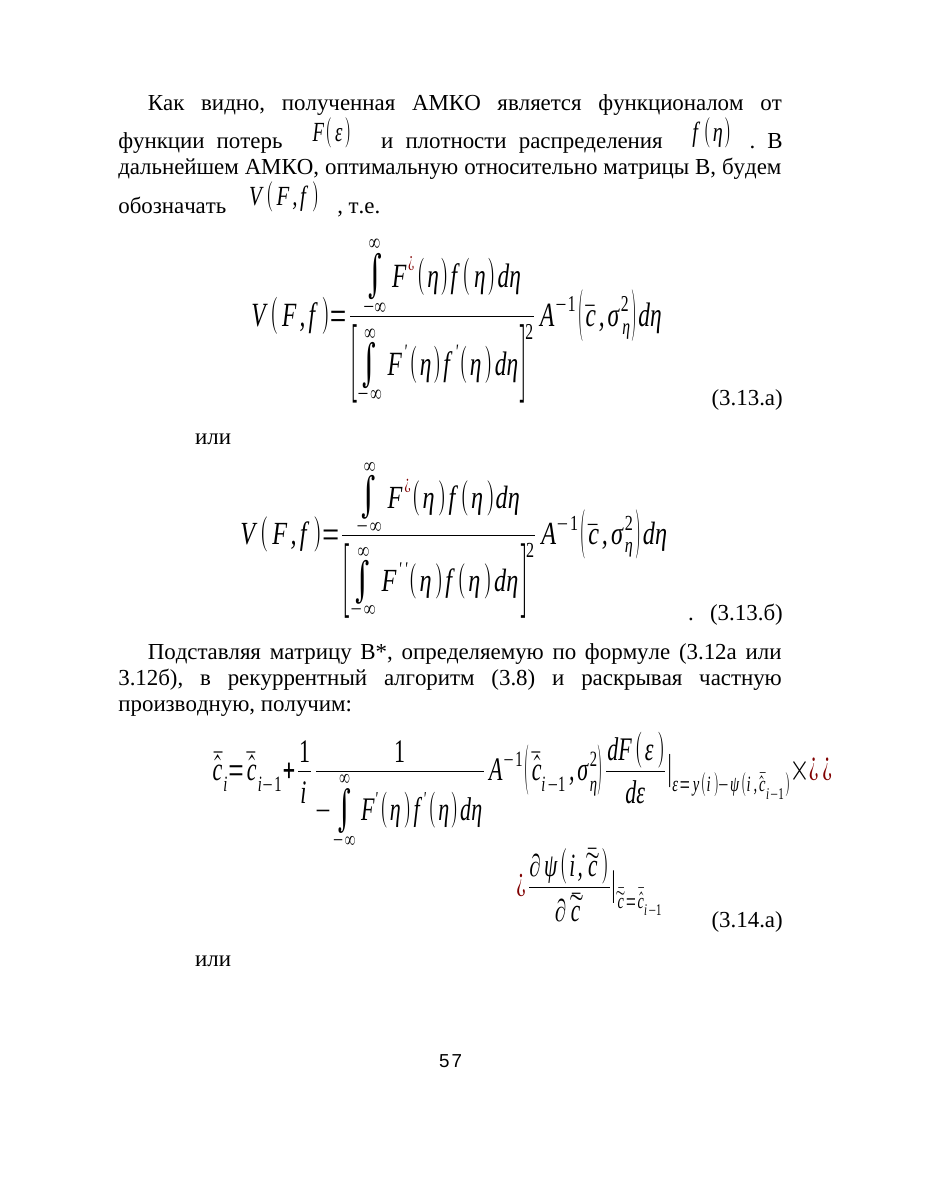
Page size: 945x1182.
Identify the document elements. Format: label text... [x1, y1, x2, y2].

text (3.13.а) [118, 239, 783, 411]
text или [118, 423, 783, 449]
text (3.14.а) [118, 729, 783, 932]
text или [118, 945, 783, 971]
text Как видно, полученная АМКО является функционалом от функции потерь и плотности распределения . В дальнейшем АМКО, оптимальную относительно матрицы В, будем обозначать , т.е. [118, 89, 783, 218]
text Подставляя матрицу В*, определяемую по формуле (3.12а или 3.12б), в рекуррентный алгоритм (3.8) и раскрывая частную производную, получим: [118, 638, 783, 717]
text . (3.13.б) [118, 462, 783, 625]
